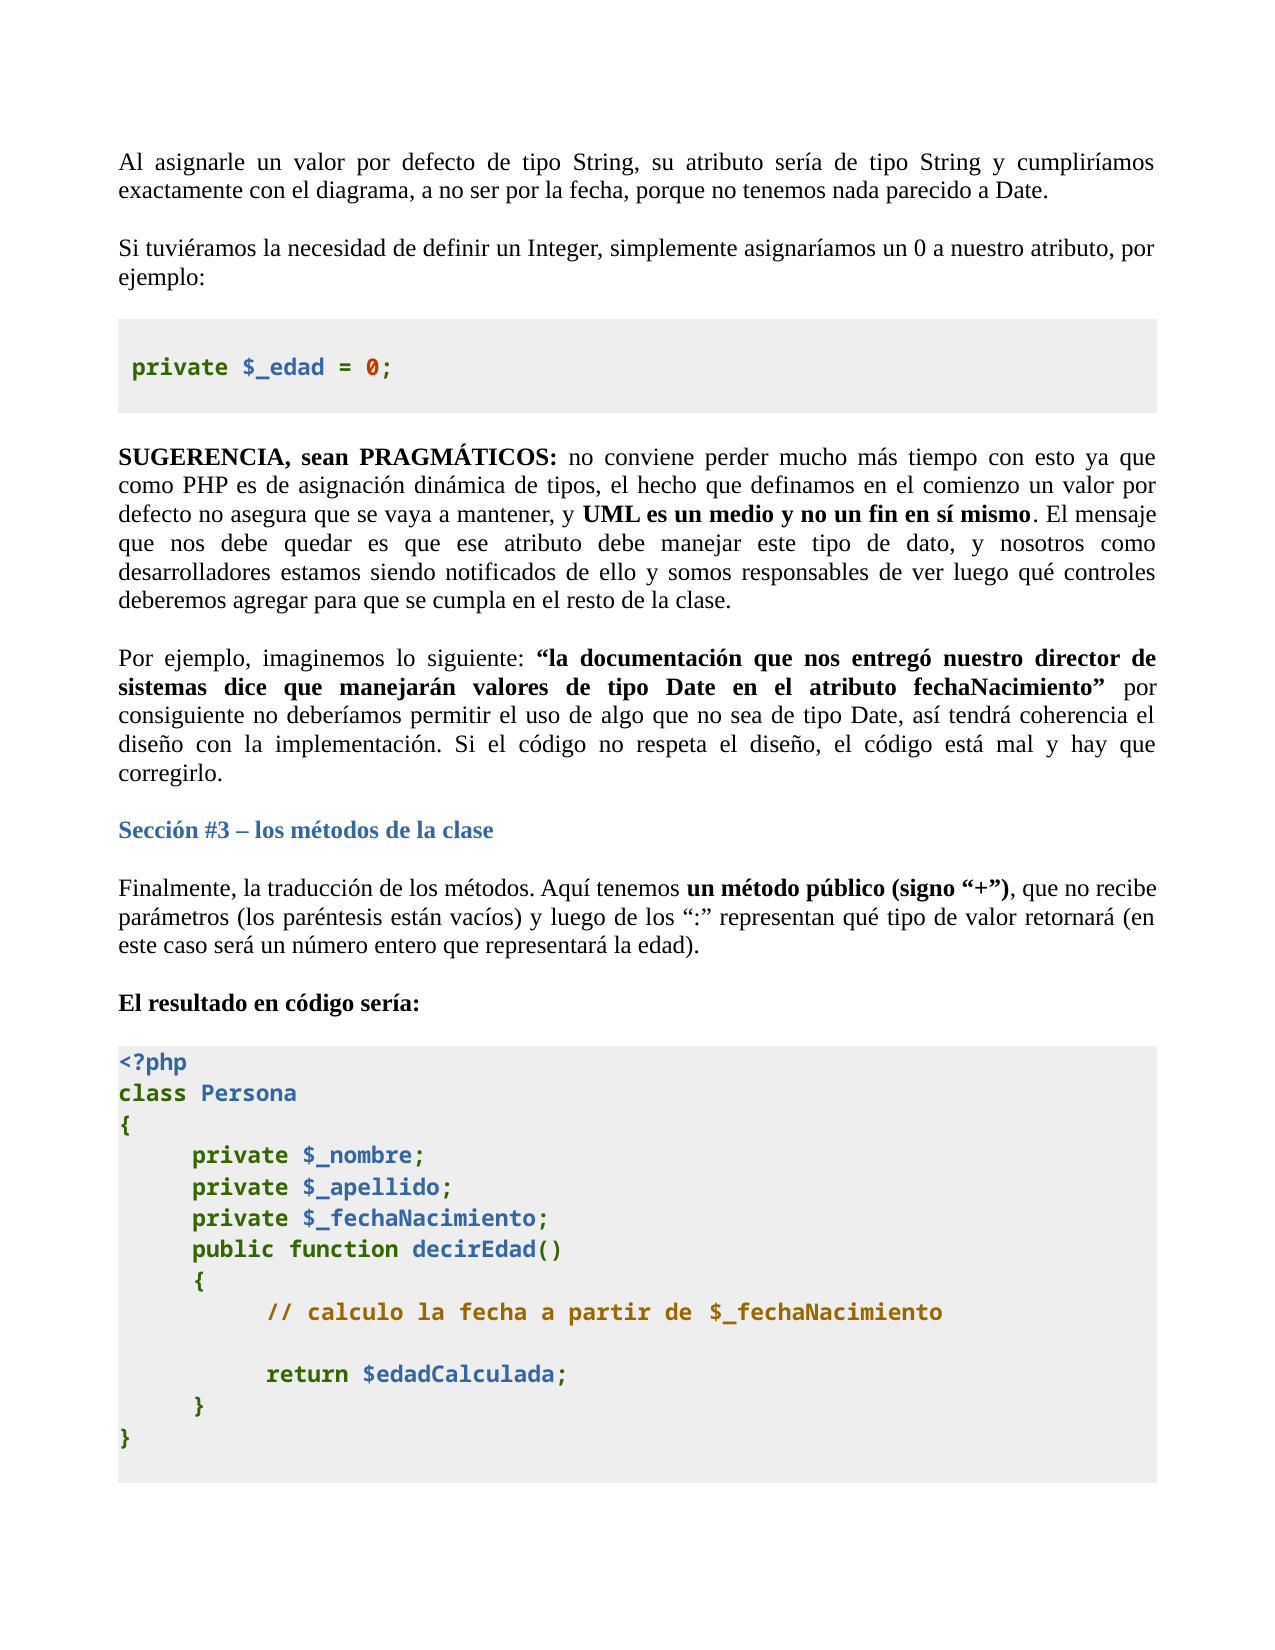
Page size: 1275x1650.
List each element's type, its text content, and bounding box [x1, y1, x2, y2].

text <?php [118, 1046, 1157, 1077]
text class Persona [118, 1077, 1157, 1108]
text } [118, 1389, 1157, 1421]
text Al asignarle un valor por defecto de tipo String, su atributo sería de tipo String y cumpliríamos exactamente con el diagrama, a no ser por la fecha, porque no tenemos nada parecido a Date. [118, 147, 1157, 204]
text Finalmente, la traducción de los métodos. Aquí tenemos un método público (signo “+”), que no recibe parámetros (los paréntesis están vacíos) y luego de los “:” representan qué tipo de valor retornará (en este caso será un número entero que representará la edad). [118, 873, 1157, 959]
text return $edadCalculada; [118, 1358, 1157, 1389]
text { [118, 1108, 1157, 1139]
text El resultado en código sería: [118, 988, 1157, 1017]
text public function decirEdad() [118, 1233, 1157, 1264]
text { [118, 1264, 1157, 1296]
text // calculo la fecha a partir de $_fechaNacimiento [118, 1296, 1157, 1327]
text private $_edad = 0; [118, 351, 1157, 382]
text private $_apellido; [118, 1171, 1157, 1202]
text SUGERENCIA, sean PRAGMÁTICOS: no conviene perder mucho más tiempo con esto ya que como PHP es de asignación dinámica de tipos, el hecho que definamos en el comienzo un valor por defecto no asegura que se vaya a mantener, y UML es un medio y no un fin en sí mismo. El mensaje que nos debe quedar es que ese atributo debe manejar este tipo de dato, y nosotros como desarrolladores estamos siendo notificados de ello y somos responsables de ver luego qué controles deberemos agregar para que se cumpla en el resto de la clase. [118, 442, 1157, 614]
text Si tuviéramos la necesidad de definir un Integer, simplemente asignaríamos un 0 a nuestro atributo, por ejemplo: [118, 233, 1157, 291]
text Sección #3 – los métodos de la clase [118, 816, 1157, 844]
text Por ejemplo, imaginemos lo siguiente: “la documentación que nos entregó nuestro director de sistemas dice que manejarán valores de tipo Date en el atributo fechaNacimiento” por consiguiente no deberíamos permitir el uso de algo que no sea de tipo Date, así tendrá coherencia el diseño con la implementación. Si el código no respeta el diseño, el código está mal y hay que corregirlo. [118, 643, 1157, 787]
text } [118, 1421, 1157, 1452]
text private $_fechaNacimiento; [118, 1202, 1157, 1233]
text private $_nombre; [118, 1139, 1157, 1171]
